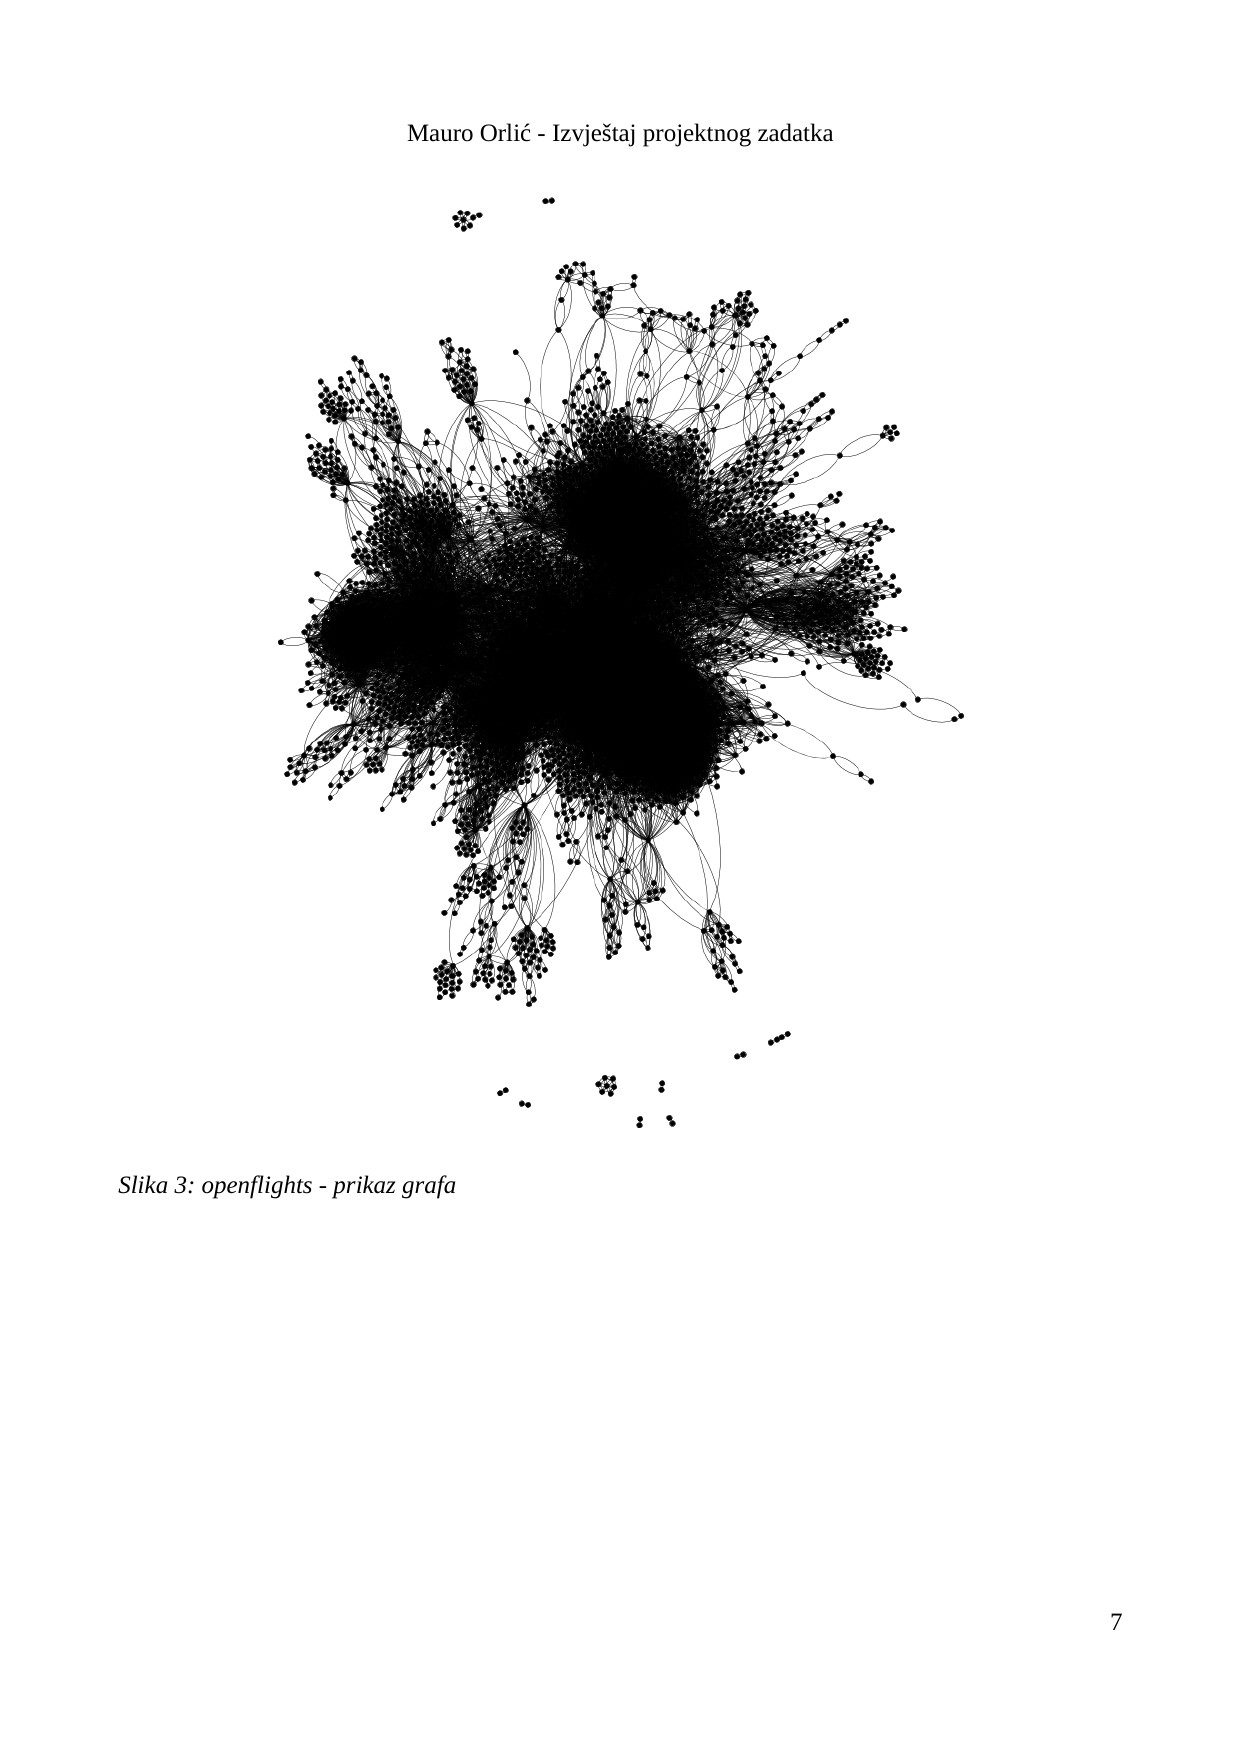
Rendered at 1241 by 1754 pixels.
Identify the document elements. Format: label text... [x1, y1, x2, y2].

picture [118, 160, 1123, 1165]
text Slika 3: openflights - prikaz grafa [118, 1165, 1122, 1198]
